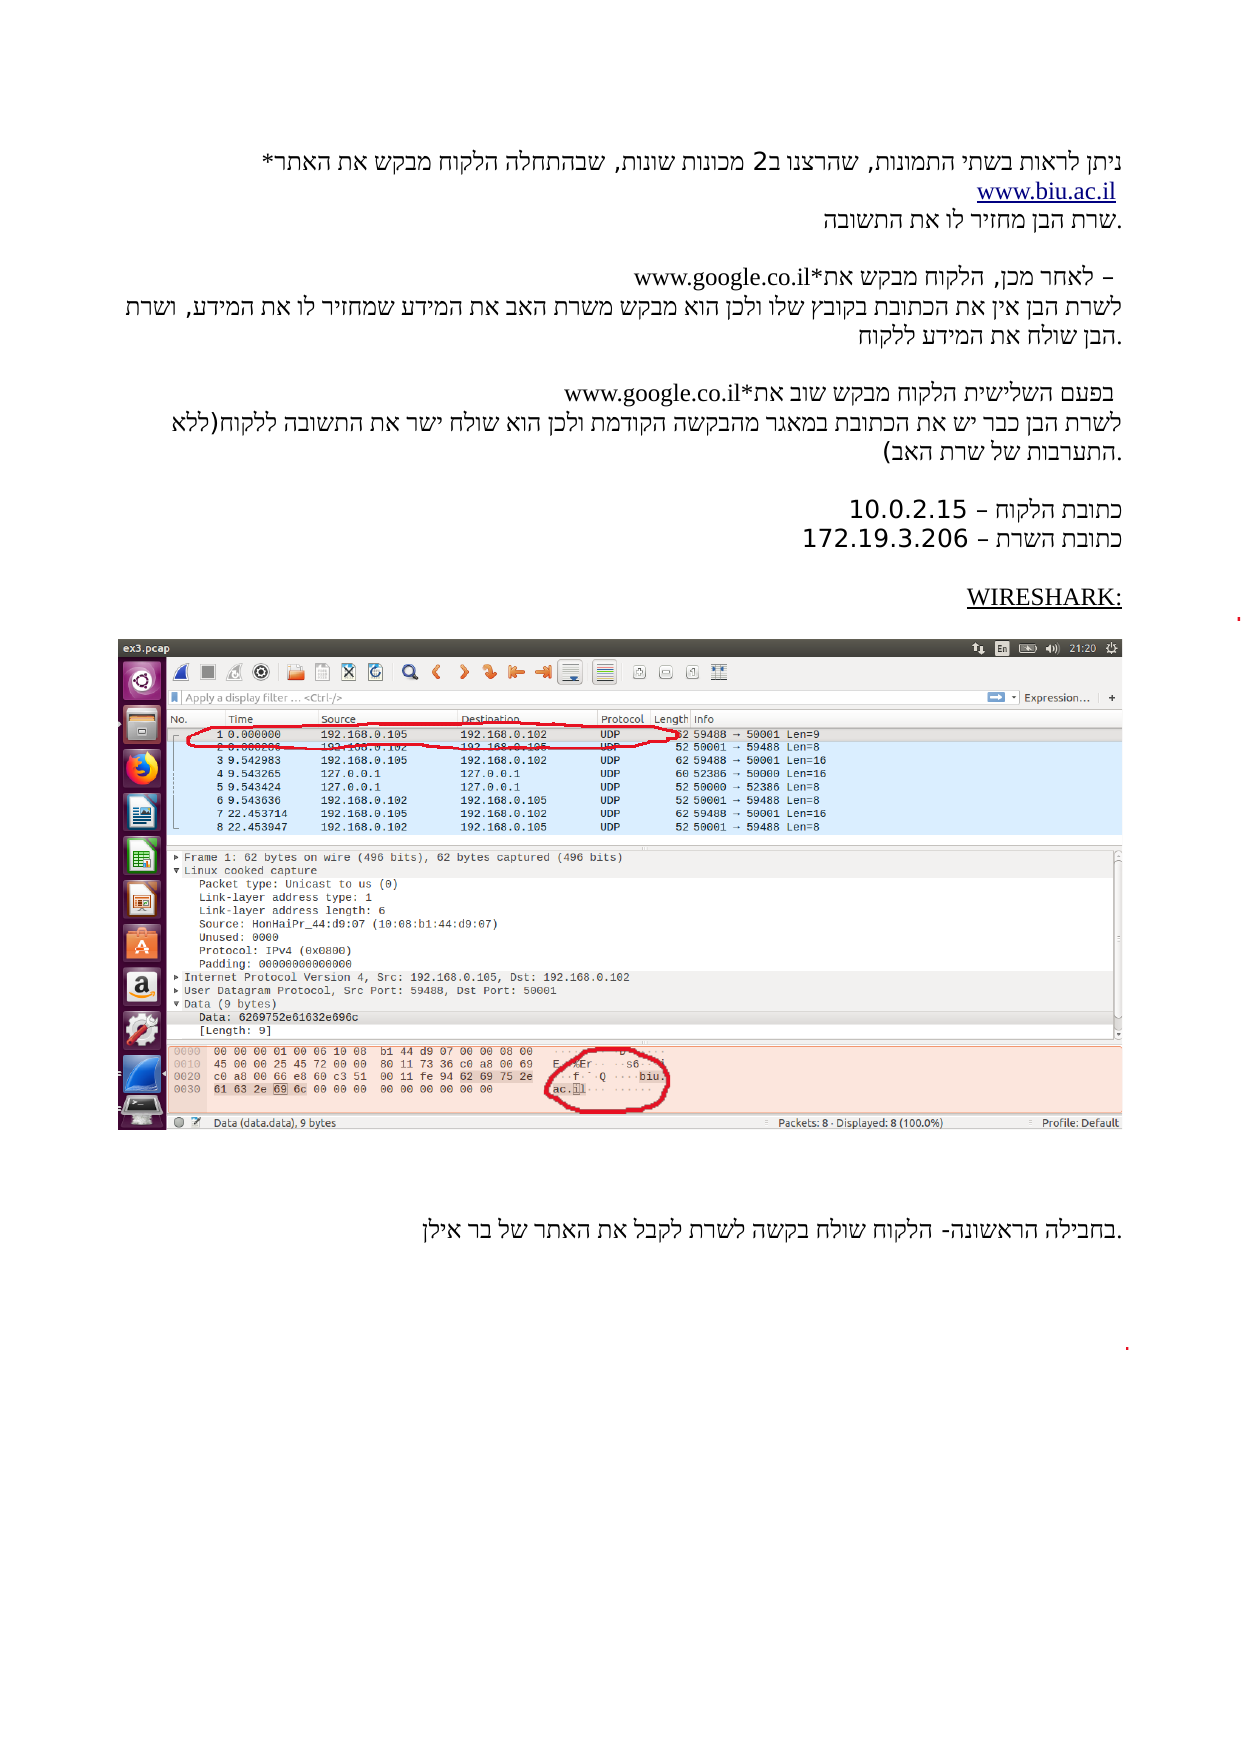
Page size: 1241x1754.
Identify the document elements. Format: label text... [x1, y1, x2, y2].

text בחבילה הראשונה- הלקוח שולח בקשה לשרת לקבל את האתר של בר אילן. [118, 1216, 1122, 1245]
text לשרת הבן אין את הכתובת בקובץ שלו ולכן הוא מבקש משרת האב את המידע שמחזיר לו את המידע, ושרת הבן שולח את המידע ללקוח. [118, 292, 1122, 350]
text www.biu.ac.il [118, 176, 1122, 205]
text כתובת הלקוח – 10.0.2.15 [118, 495, 1122, 524]
text *ניתן לראות בשתי התמונות, שהרצנו ב2 מכונות שונות, שבהתחלה הלקוח מבקש את האתר [118, 147, 1122, 176]
text כתובת השרת – 172.19.3.206 [118, 524, 1122, 553]
text WIRESHARK: [118, 582, 1122, 611]
text www.google.co.il*בפעם השלישית הלקוח מבקש שוב את [118, 378, 1122, 408]
text לשרת הבן כבר יש את הכתובת במאגר מהבקשה הקודמת ולכן הוא שולח ישר את התשובה ללקוח(ללא התערבות של שרת האב). [118, 408, 1122, 466]
text www.google.co.il*לאחר מכן, הלקוח מבקש את – [118, 262, 1122, 292]
text שרת הבן מחזיר לו את התשובה. [118, 205, 1122, 234]
